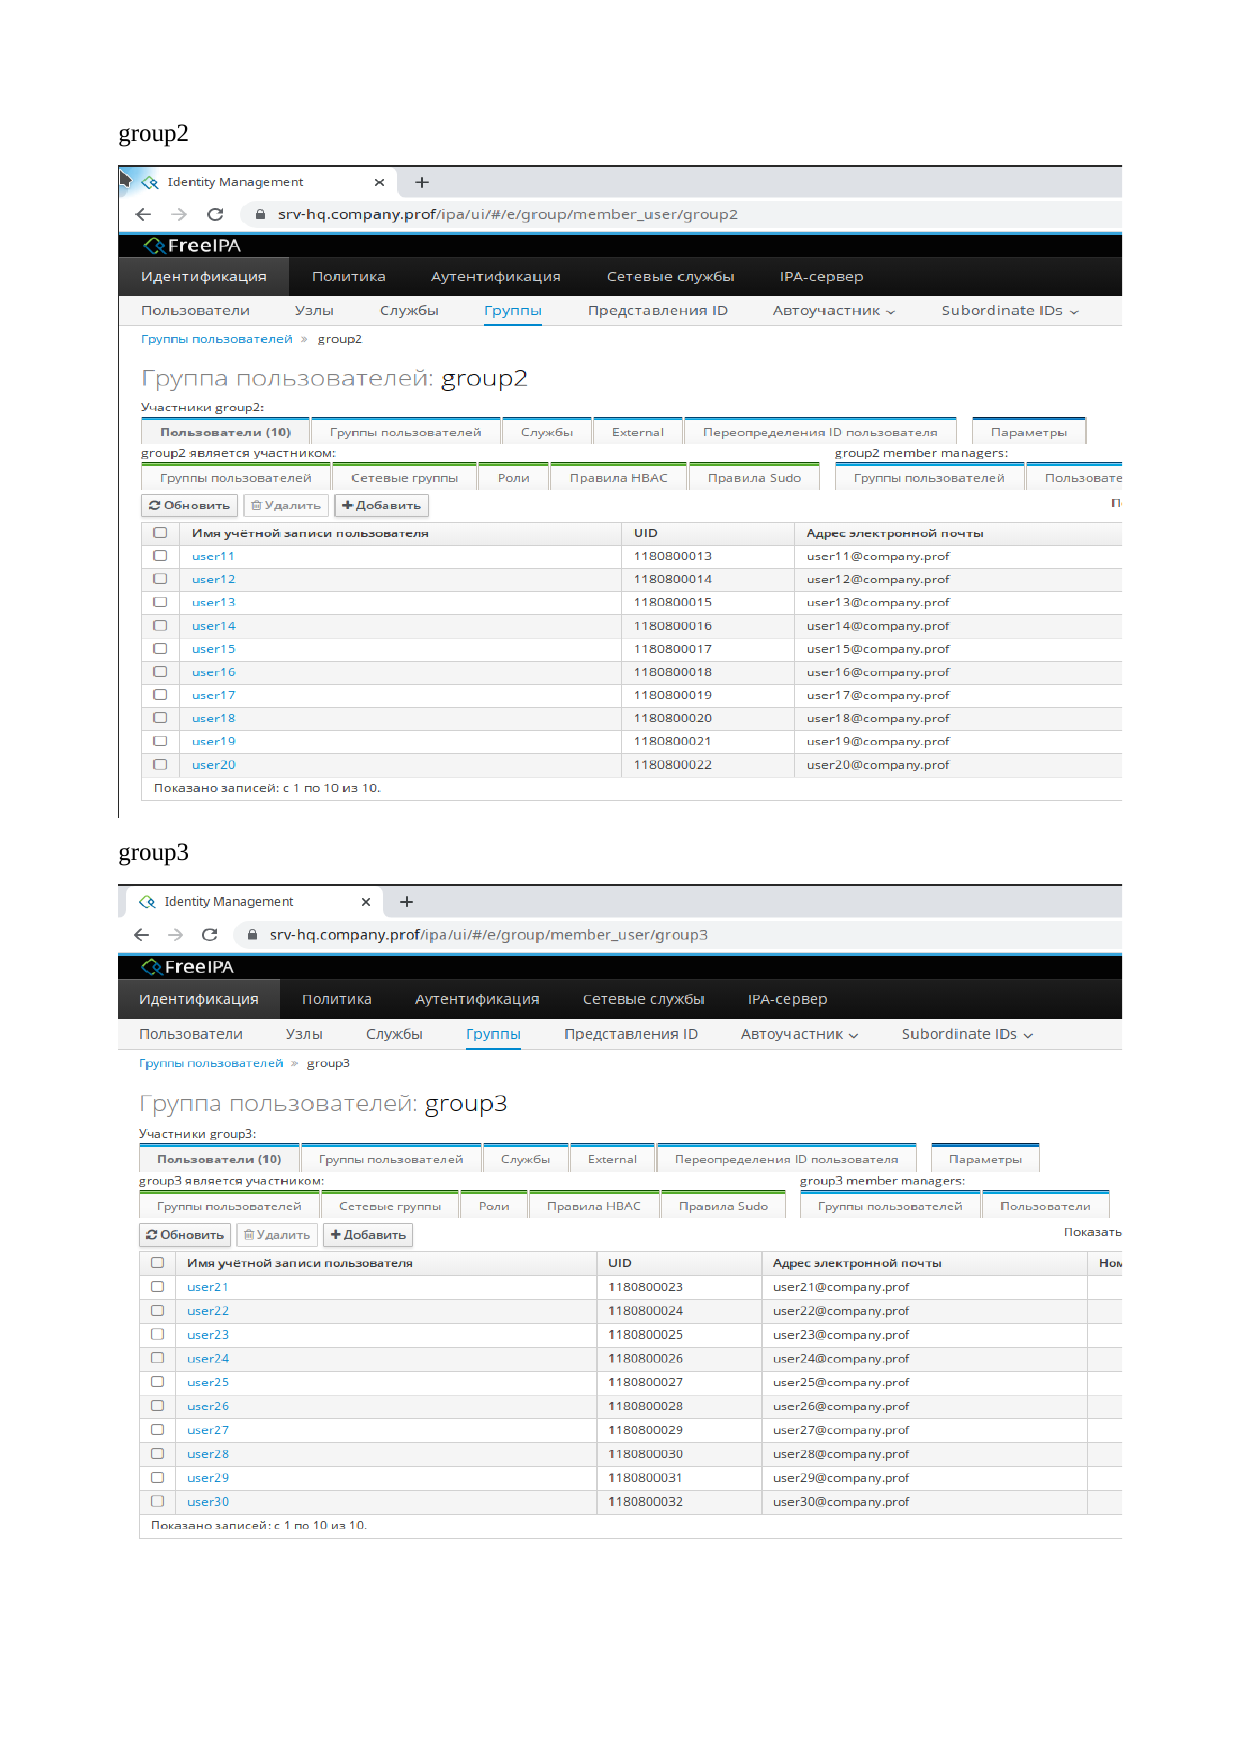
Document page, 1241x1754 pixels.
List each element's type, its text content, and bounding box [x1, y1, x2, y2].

picture [118, 884, 1123, 1551]
text group2 [118, 118, 1122, 147]
text group3 [118, 837, 1122, 865]
picture [118, 165, 1123, 818]
